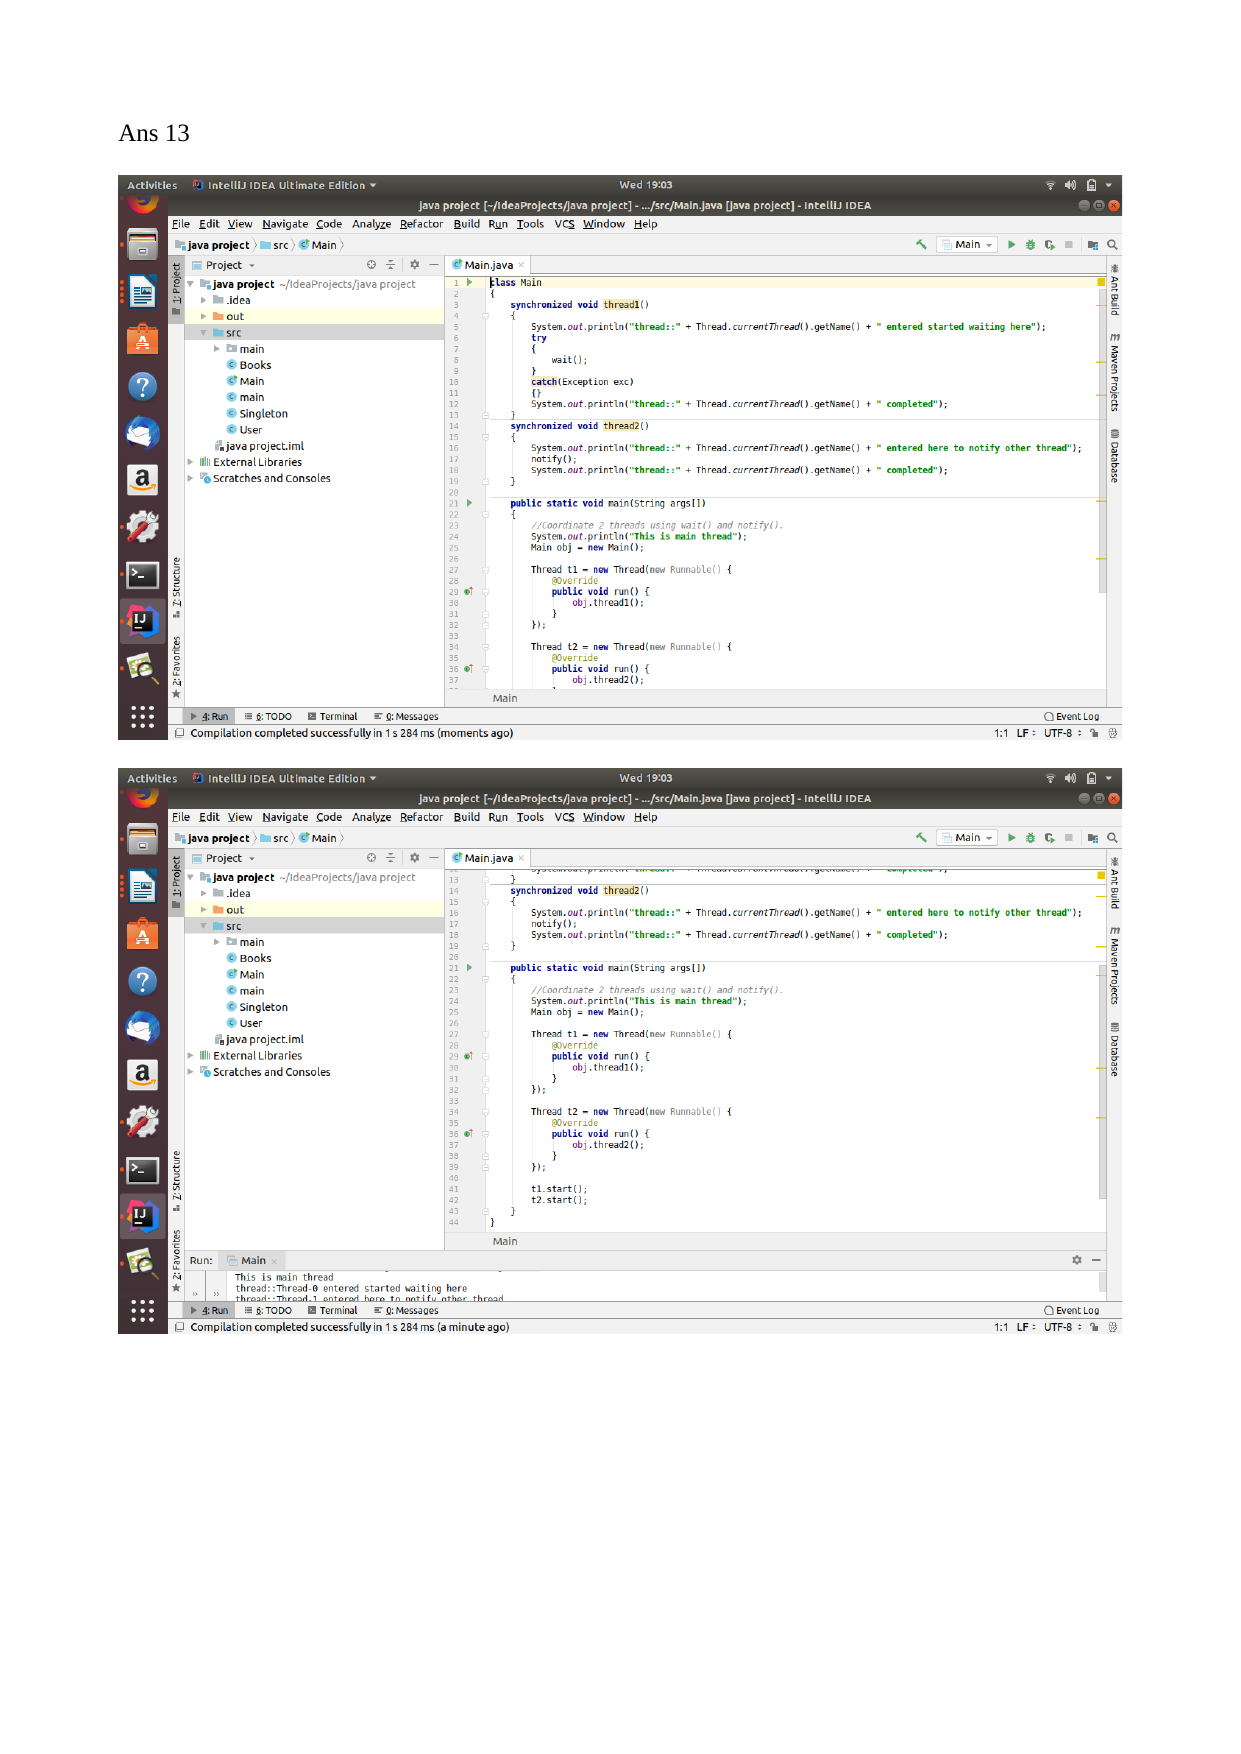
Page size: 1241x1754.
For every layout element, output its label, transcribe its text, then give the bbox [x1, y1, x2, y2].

text Ans 13 [118, 118, 1122, 147]
picture [118, 175, 1123, 740]
picture [118, 768, 1123, 1334]
